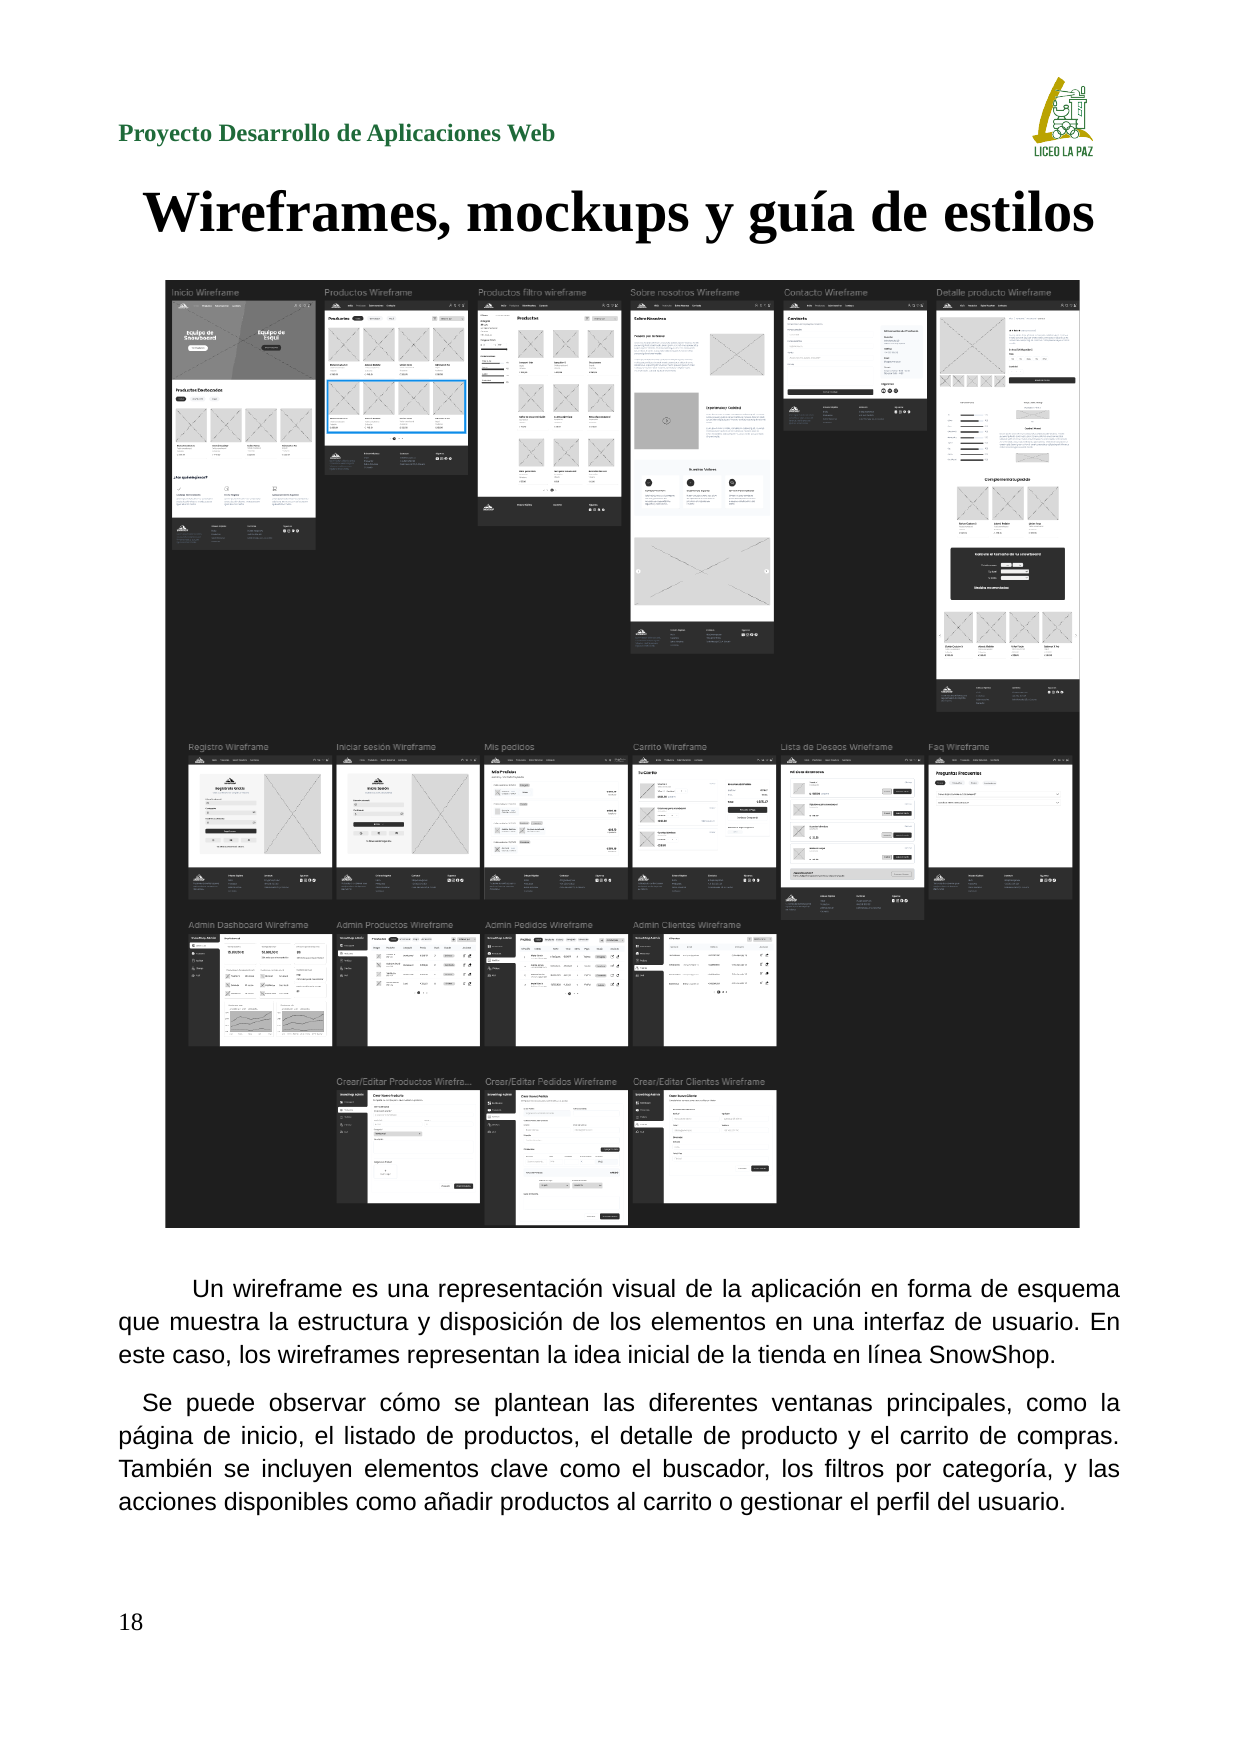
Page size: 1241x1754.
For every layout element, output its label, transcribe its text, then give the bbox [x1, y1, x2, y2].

subtitle Wireframes, mockups y guía de estilos [118, 177, 1122, 244]
text Se puede observar cómo se plantean las diferentes ventanas principales, como la página de inicio, el listado de productos, el detalle de producto y el carrito de compras. También se incluyen elementos clave como el buscador, los filtros por categoría, y las acciones disponibles como añadir productos al carrito o gestionar el perfil del usuario. [118, 1388, 1122, 1516]
text Un wireframe es una representación visual de la aplicación en forma de esquema que muestra la estructura y disposición de los elementos en una interfaz de usuario. En este caso, los wireframes representan la idea inicial de la tienda en línea SnowShop. [118, 1274, 1122, 1369]
picture [1025, 70, 1100, 165]
picture [165, 280, 1080, 1228]
